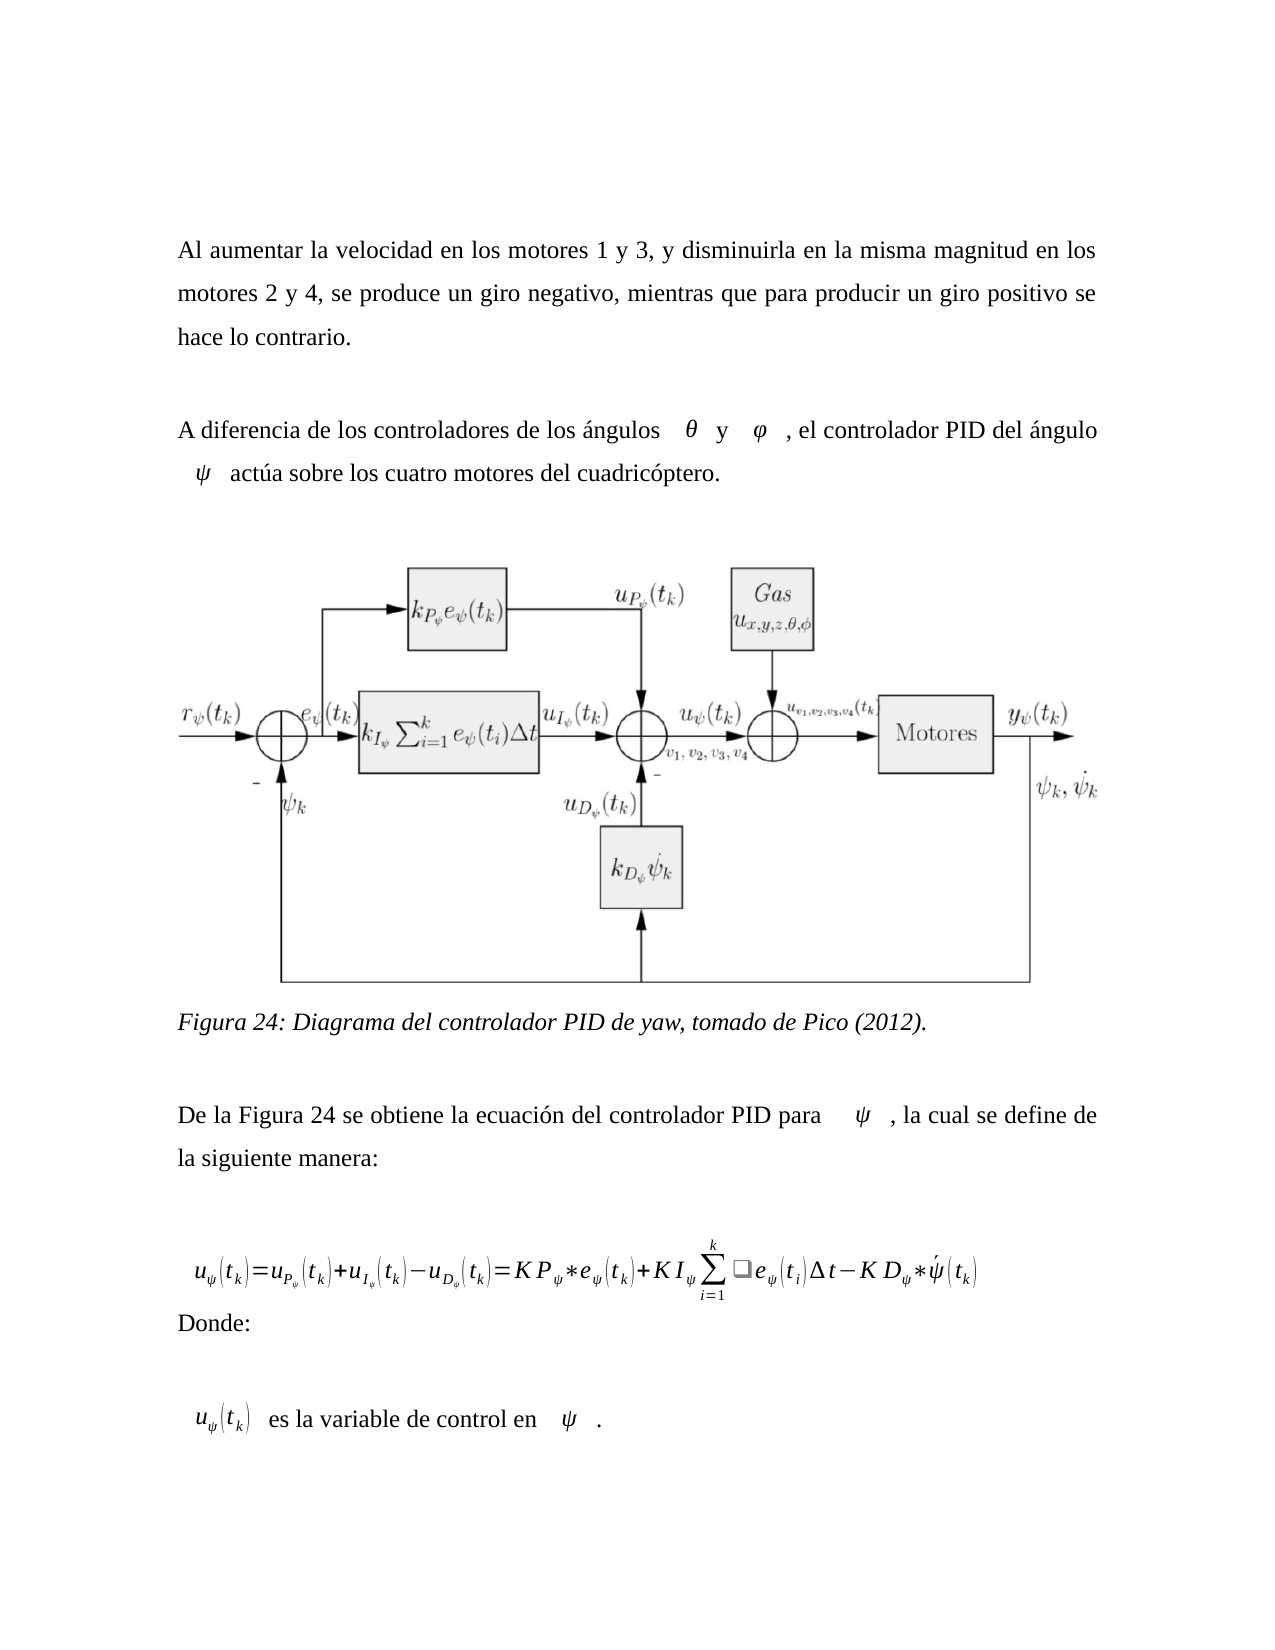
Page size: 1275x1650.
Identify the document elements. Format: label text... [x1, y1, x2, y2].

text A diferencia de los controladores de los ángulos y , el controlador PID del ángulo actúa sobre los cuatro motores del cuadricóptero. [177, 415, 1098, 487]
text Figura 24: Diagrama del controlador PID de yaw, tomado de Pico (2012). [177, 563, 1100, 1036]
text Al aumentar la velocidad en los motores 1 y 3, y disminuirla en la misma magnitud en los motores 2 y 4, se produce un giro negativo, mientras que para producir un giro positivo se hace lo contrario. [177, 235, 1098, 350]
text Donde: [177, 1308, 1098, 1337]
table_header [1026, 1236, 1128, 1308]
text De la Figura 24 se obtiene la ecuación del controlador PID para , la cual se define de la siguiente manera: [177, 1100, 1098, 1172]
text es la variable de control en . [177, 1401, 1098, 1436]
table_header [165, 1236, 1026, 1308]
picture [177, 563, 1098, 1002]
